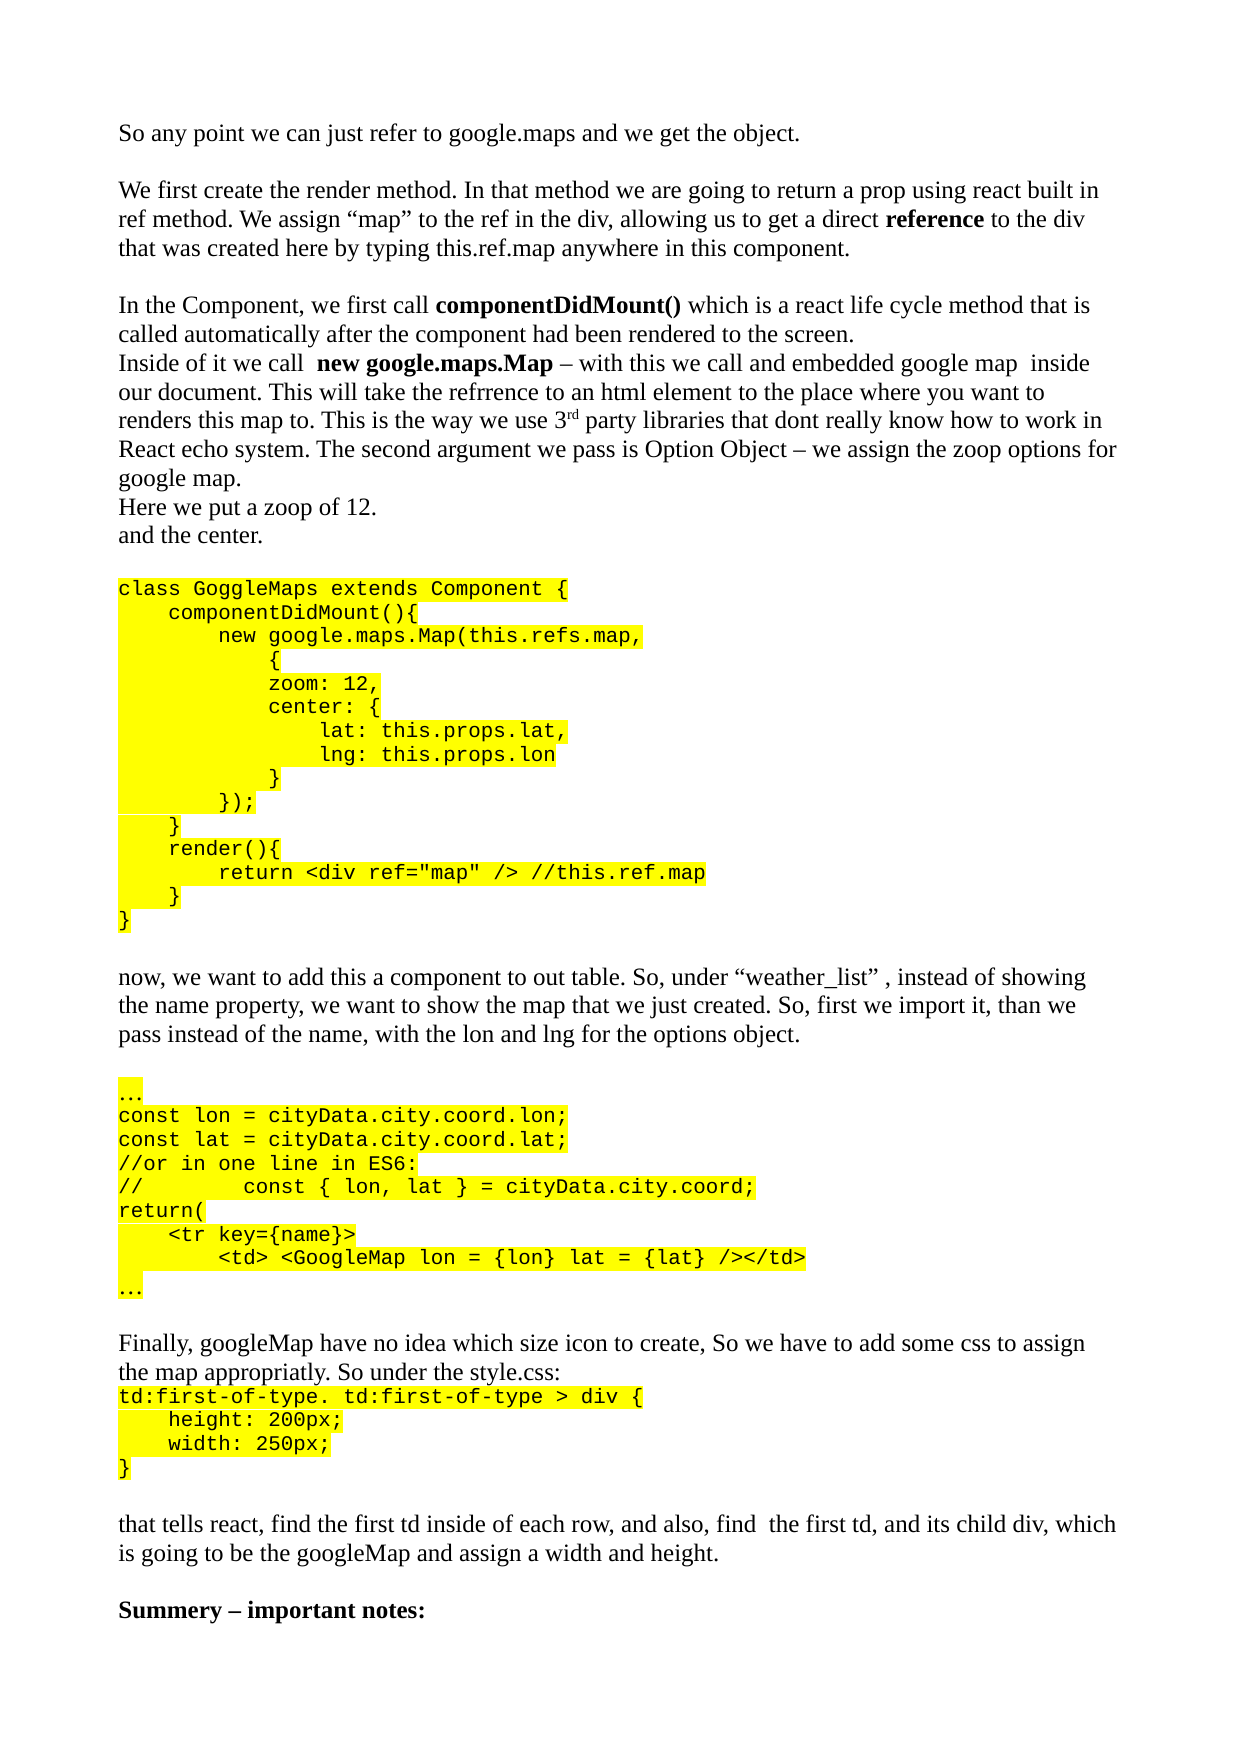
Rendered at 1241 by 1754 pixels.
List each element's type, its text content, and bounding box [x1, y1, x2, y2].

text We first create the render method. In that method we are going to return a prop using react built in ref method. We assign “map” to the ref in the div, allowing us to get a direct reference to the div that was created here by typing this.ref.map anywhere in this component. [118, 176, 1122, 262]
text new google.maps.Map(this.refs.map, [118, 625, 1122, 649]
text <tr key={name}> [118, 1223, 1122, 1247]
text //or in one line in ES6: [118, 1153, 1122, 1176]
text Inside of it we call new google.maps.Map – with this we call and embedded google map inside our document. This will take the refrrence to an html element to the place where you want to renders this map to. This is the way we use 3rd party libraries that dont really know how to work in React echo system. The second argument we pass is Option Object – we assign the zoop options for google map. [118, 348, 1122, 492]
text } [118, 886, 1122, 909]
text width: 250px; [118, 1433, 1122, 1457]
text // const { lon, lat } = cityData.city.coord; [118, 1176, 1122, 1200]
text now, we want to add this a component to out table. So, under “weather_list” , instead of showing the name property, we want to show the map that we just created. So, first we import it, than we pass instead of the name, with the lon and lng for the options object. [118, 962, 1122, 1048]
text lat: this.props.lat, [118, 720, 1122, 744]
text and the center. [118, 521, 1122, 549]
text } [118, 909, 1122, 933]
text lng: this.props.lon [118, 744, 1122, 767]
text const lat = cityData.city.coord.lat; [118, 1129, 1122, 1153]
text … [118, 1271, 1122, 1299]
text Summery – important notes: [118, 1595, 1122, 1624]
text } [118, 767, 1122, 791]
text height: 200px; [118, 1409, 1122, 1433]
text return( [118, 1200, 1122, 1223]
text }); [118, 791, 1122, 814]
text { [118, 649, 1122, 673]
text render(){ [118, 838, 1122, 862]
text … [118, 1077, 1122, 1105]
text } [118, 1457, 1122, 1480]
text class GoggleMaps extends Component { [118, 578, 1122, 602]
text } [118, 814, 1122, 838]
text Finally, googleMap have no idea which size icon to create, So we have to add some css to assign the map appropriatly. So under the style.css: [118, 1328, 1122, 1386]
text zoom: 12, [118, 673, 1122, 696]
text In the Component, we first call componentDidMount() which is a react life cycle method that is called automatically after the component had been rendered to the screen. [118, 291, 1122, 348]
text componentDidMount(){ [118, 602, 1122, 625]
text that tells react, find the first td inside of each row, and also, find the first td, and its child div, which is going to be the googleMap and assign a width and height. [118, 1509, 1122, 1567]
text return <div ref="map" /> //this.ref.map [118, 862, 1122, 886]
text td:first-of-type. td:first-of-type > div { [118, 1386, 1122, 1409]
text So any point we can just refer to google.maps and we get the object. [118, 118, 1122, 147]
text center: { [118, 696, 1122, 720]
text const lon = cityData.city.coord.lon; [118, 1105, 1122, 1129]
text <td> <GoogleMap lon = {lon} lat = {lat} /></td> [118, 1247, 1122, 1271]
text Here we put a zoop of 12. [118, 492, 1122, 521]
